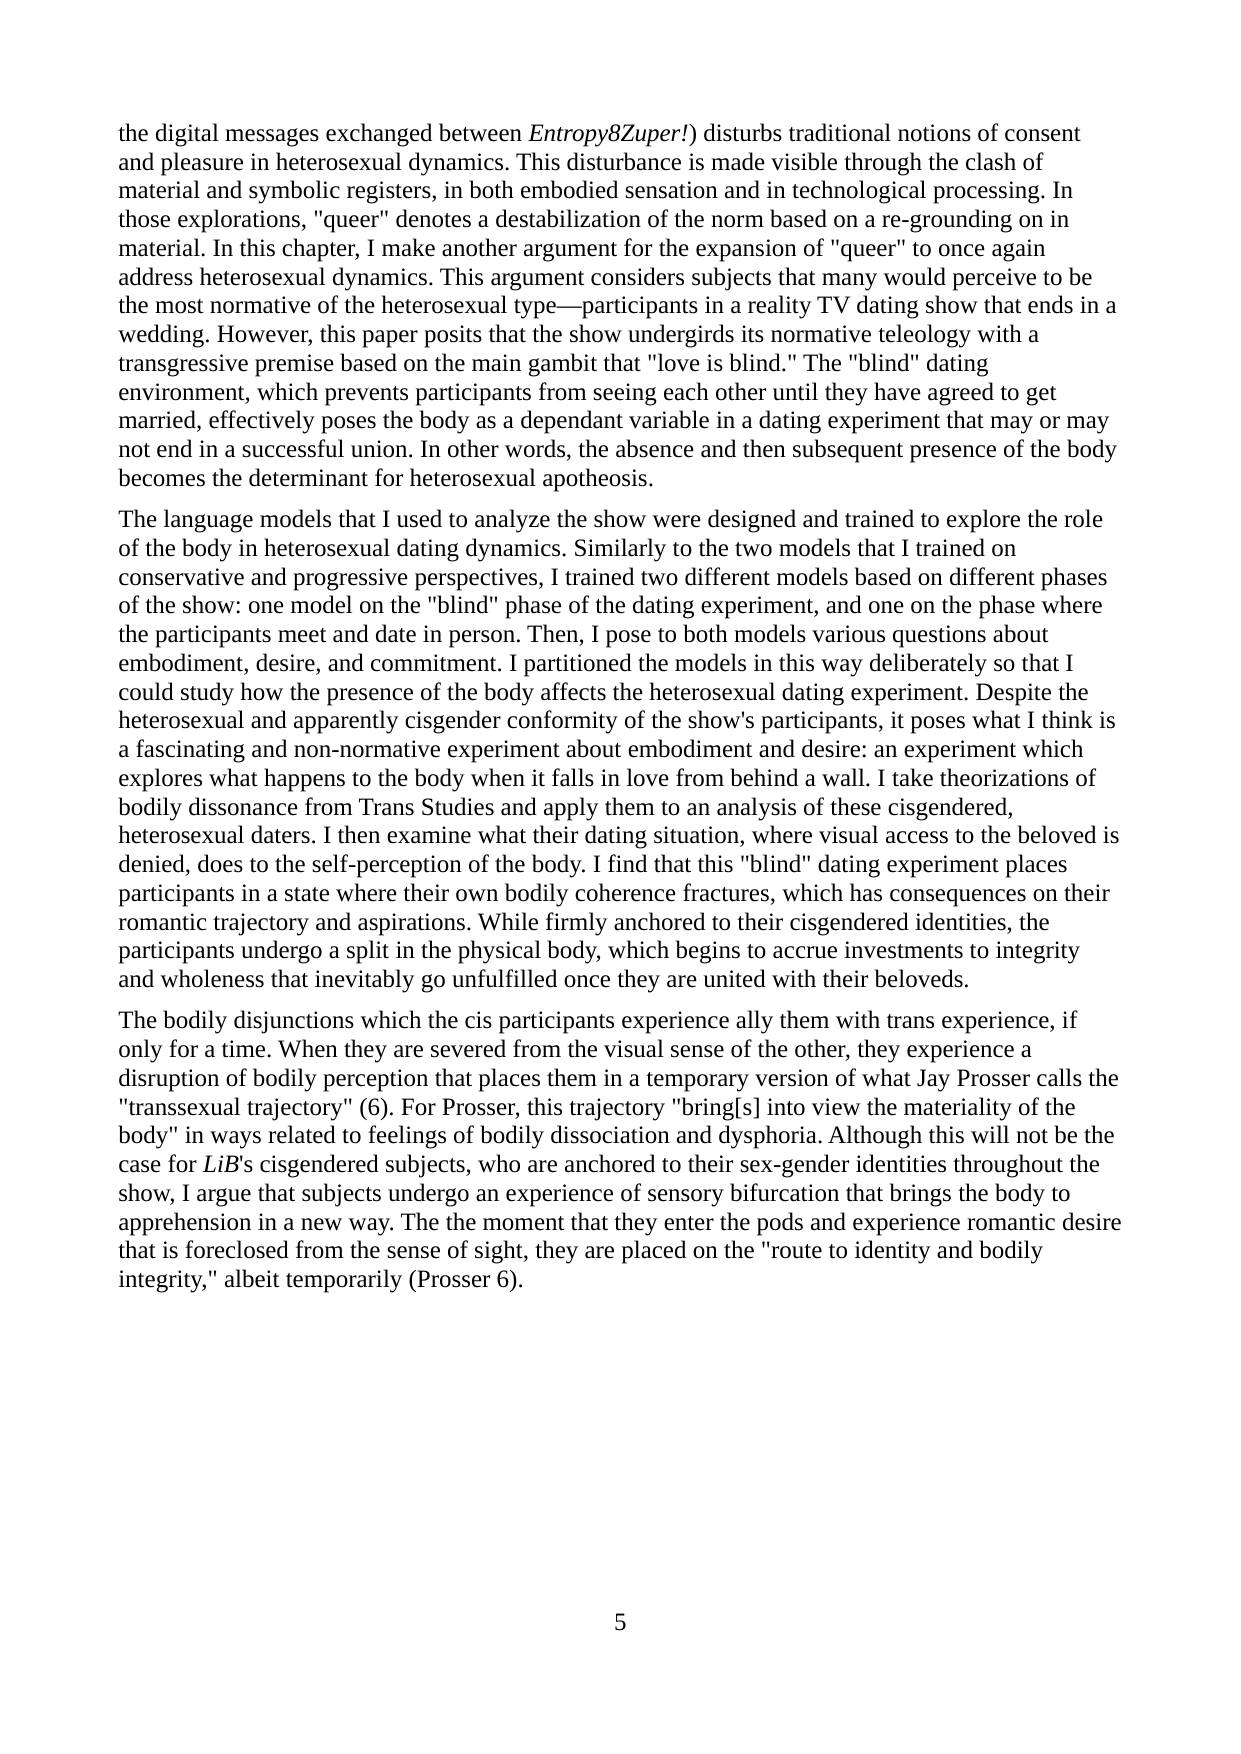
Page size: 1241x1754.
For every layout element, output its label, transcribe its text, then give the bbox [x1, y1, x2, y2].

text The language models that I used to analyze the show were designed and trained to explore the role of the body in heterosexual dating dynamics. Similarly to the two models that I trained on conservative and progressive perspectives, I trained two different models based on different phases of the show: one model on the "blind" phase of the dating experiment, and one on the phase where the participants meet and date in person. Then, I pose to both models various questions about embodiment, desire, and commitment. I partitioned the models in this way deliberately so that I could study how the presence of the body affects the heterosexual dating experiment. Despite the heterosexual and apparently cisgender conformity of the show's participants, it poses what I think is a fascinating and non-normative experiment about embodiment and desire: an experiment which explores what happens to the body when it falls in love from behind a wall. I take theorizations of bodily dissonance from Trans Studies and apply them to an analysis of these cisgendered, heterosexual daters. I then examine what their dating situation, where visual access to the beloved is denied, does to the self-perception of the body. I find that this "blind" dating experiment places participants in a state where their own bodily coherence fractures, which has consequences on their romantic trajectory and aspirations. While firmly anchored to their cisgendered identities, the participants undergo a split in the physical body, which begins to accrue investments to integrity and wholeness that inevitably go unfulfilled once they are united with their beloveds. [118, 504, 1122, 993]
text The bodily disjunctions which the cis participants experience ally them with trans experience, if only for a time. When they are severed from the visual sense of the other, they experience a disruption of bodily perception that places them in a temporary version of what Jay Prosser calls the "transsexual trajectory" (6). For Prosser, this trajectory "bring[s] into view the materiality of the body" in ways related to feelings of bodily dissociation and dysphoria. Although this will not be the case for LiB's cisgendered subjects, who are anchored to their sex-gender identities throughout the show, I argue that subjects undergo an experience of sensory bifurcation that brings the body to apprehension in a new way. The the moment that they enter the pods and experience romantic desire that is foreclosed from the sense of sight, they are placed on the "route to identity and bodily integrity," albeit temporarily (Prosser 6). [118, 1006, 1122, 1293]
text the digital messages exchanged between Entropy8Zuper!) disturbs traditional notions of consent and pleasure in heterosexual dynamics. This disturbance is made visible through the clash of material and symbolic registers, in both embodied sensation and in technological processing. In those explorations, "queer" denotes a destabilization of the norm based on a re-grounding on in material. In this chapter, I make another argument for the expansion of "queer" to once again address heterosexual dynamics. This argument considers subjects that many would perceive to be the most normative of the heterosexual type—participants in a reality TV dating show that ends in a wedding. However, this paper posits that the show undergirds its normative teleology with a transgressive premise based on the main gambit that "love is blind." The "blind" dating environment, which prevents participants from seeing each other until they have agreed to get married, effectively poses the body as a dependant variable in a dating experiment that may or may not end in a successful union. In other words, the absence and then subsequent presence of the body becomes the determinant for heterosexual apotheosis. [118, 118, 1122, 492]
